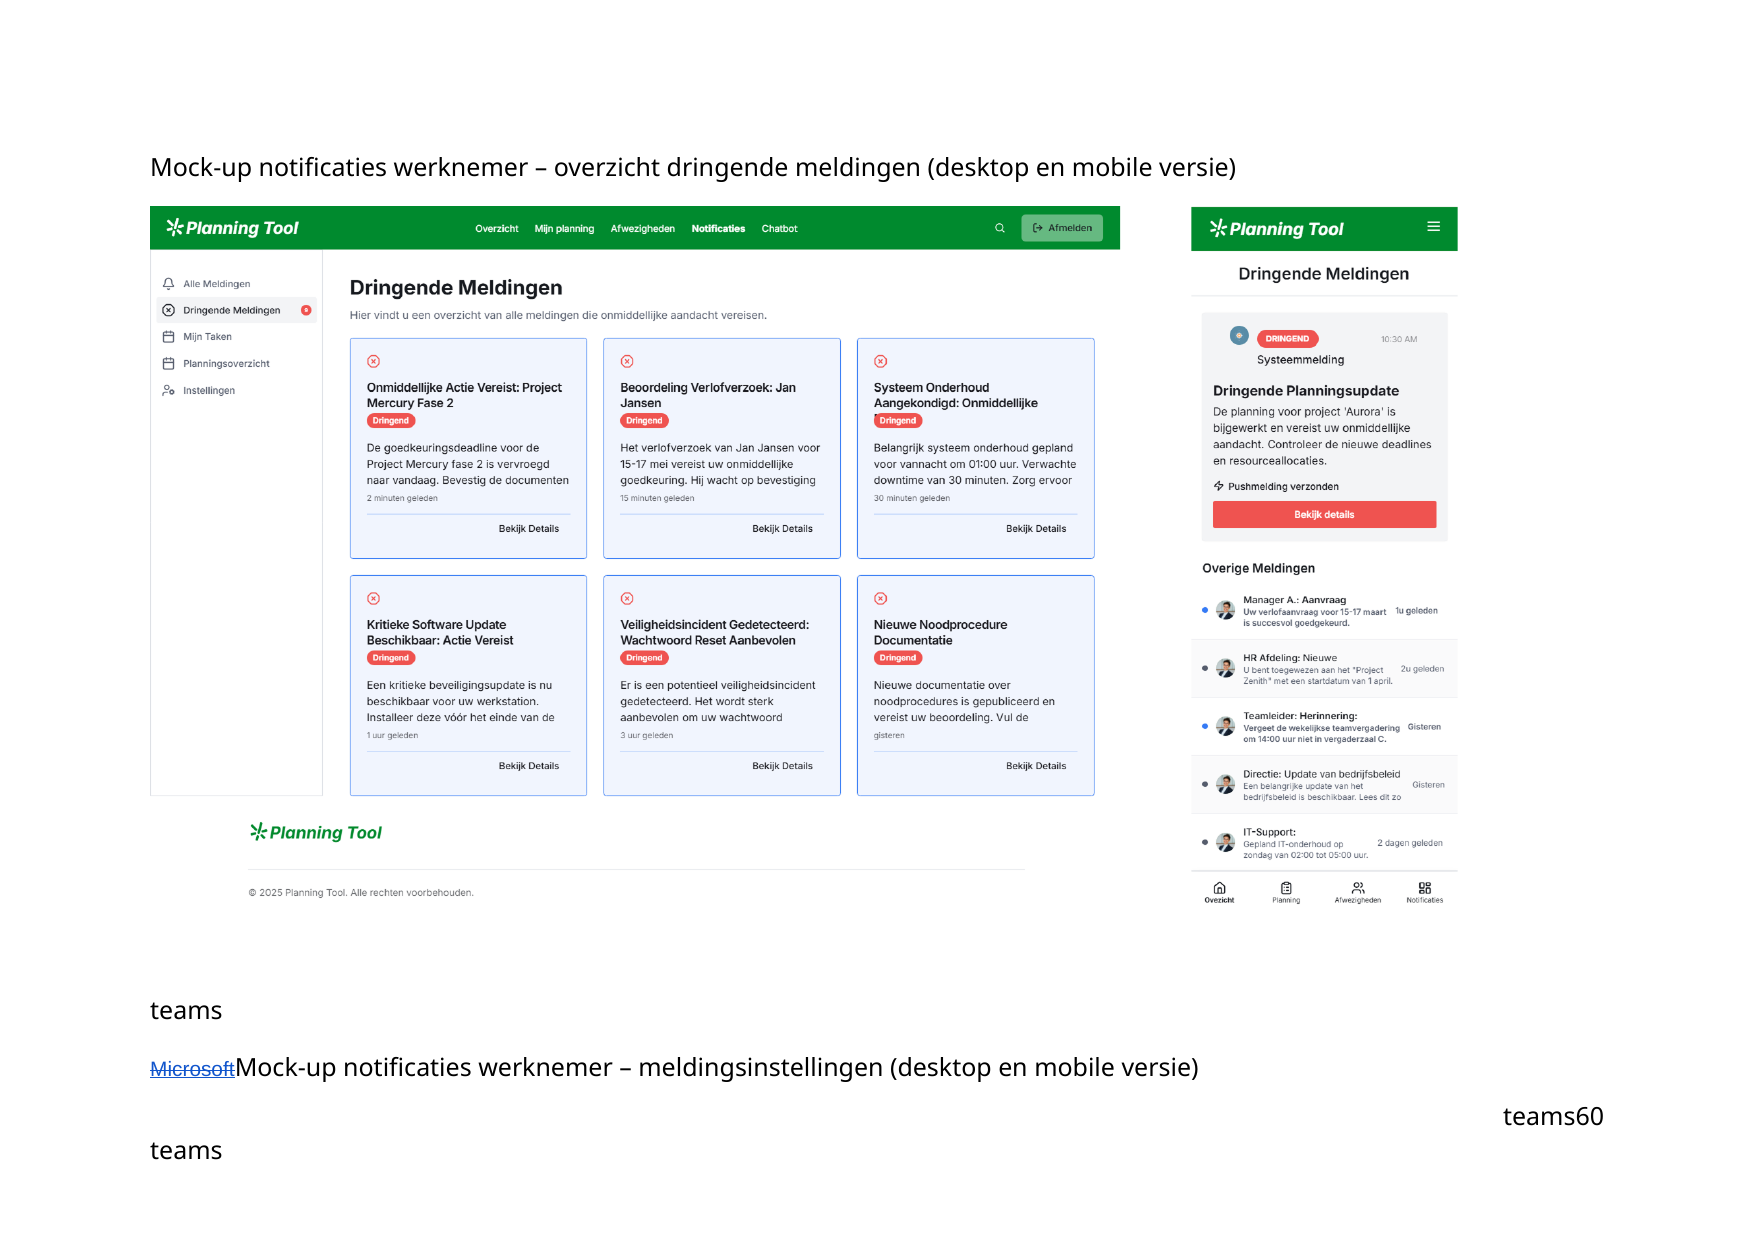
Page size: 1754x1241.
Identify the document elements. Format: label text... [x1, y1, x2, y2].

text teams [150, 993, 1604, 1027]
text Mock-up notificaties werknemer – overzicht dringende meldingen (desktop en mobile versie) [150, 150, 1604, 184]
text MicrosoftMock-up notificaties werknemer – meldingsinstellingen (desktop en mobile versie) [150, 1049, 1604, 1083]
picture [150, 206, 1121, 915]
picture [1191, 206, 1458, 915]
